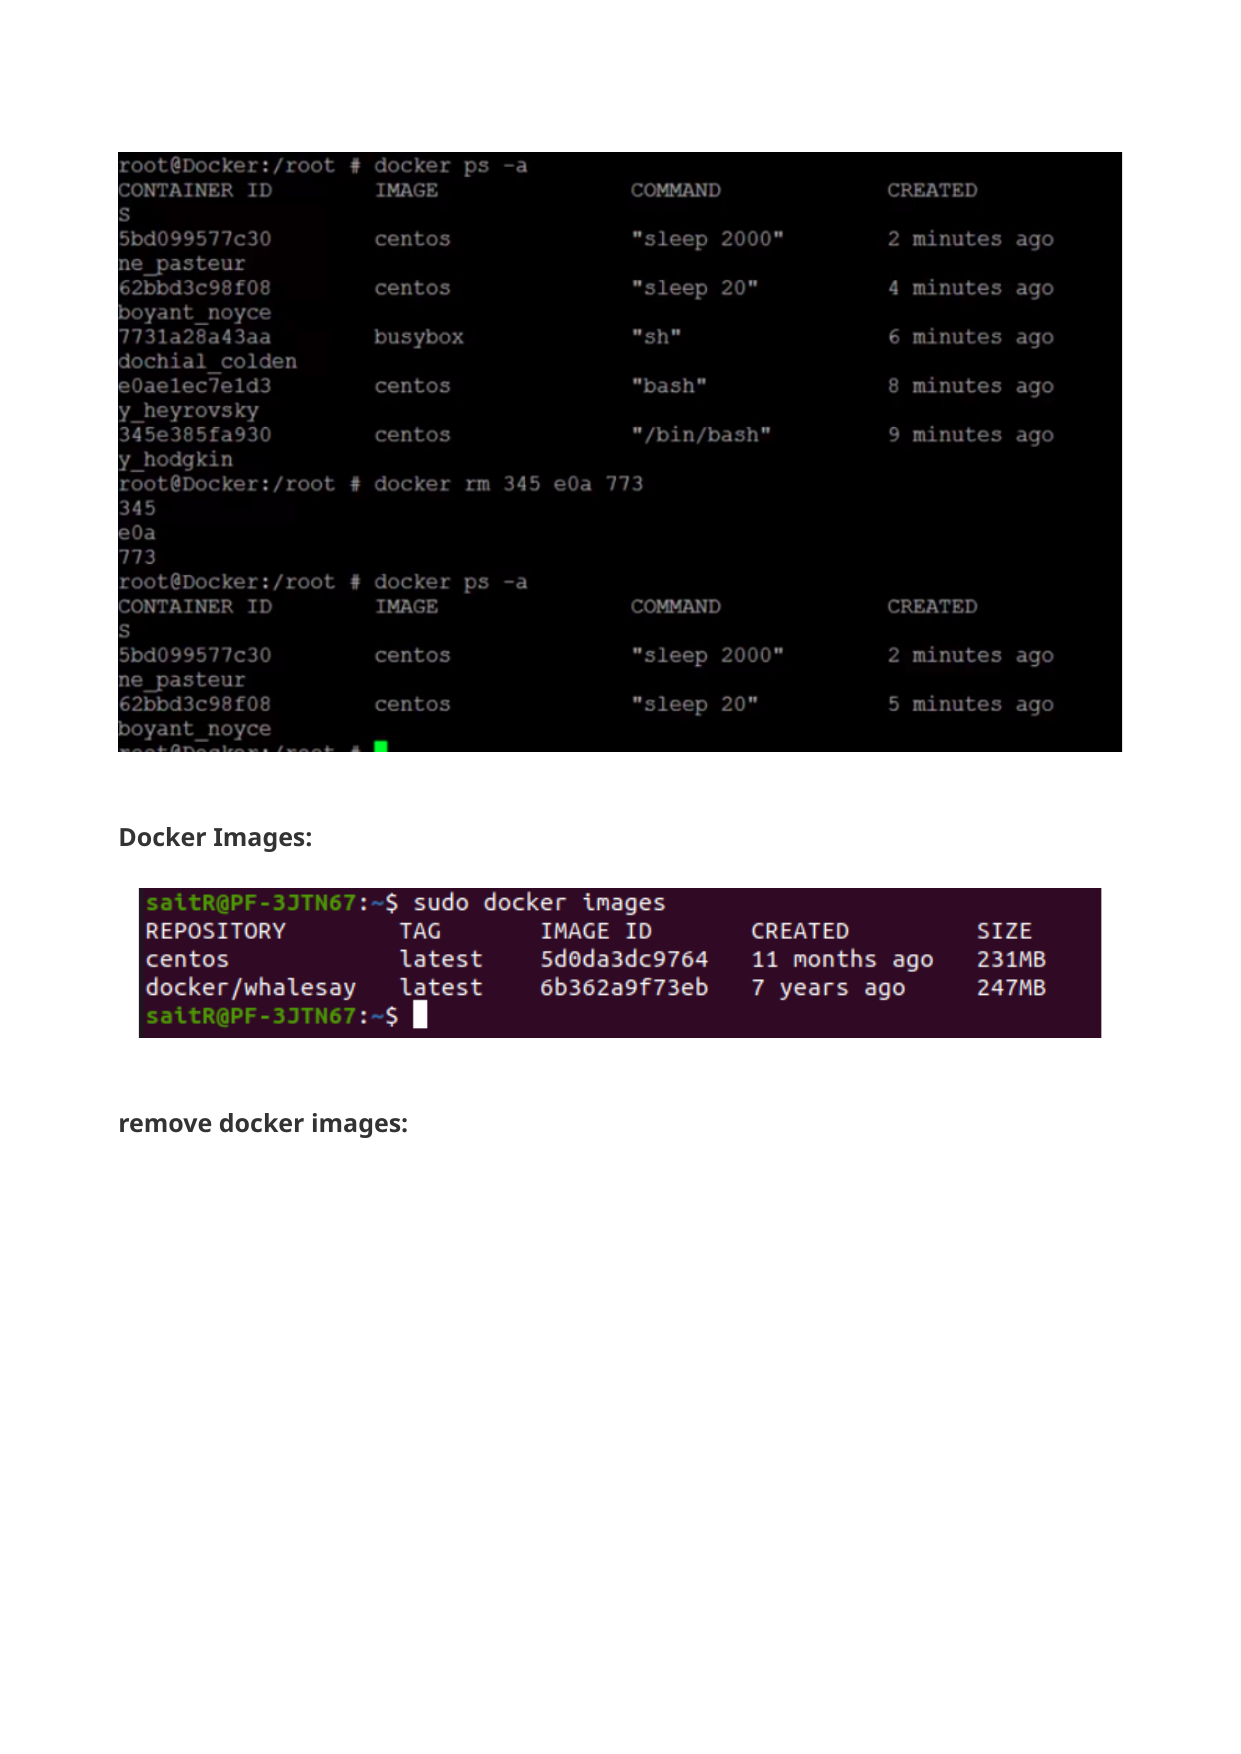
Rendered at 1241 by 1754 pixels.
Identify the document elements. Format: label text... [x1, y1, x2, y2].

text Docker Images: [118, 820, 1122, 854]
text remove docker images: [118, 1106, 1122, 1140]
picture [118, 152, 1123, 752]
picture [138, 888, 1102, 1038]
